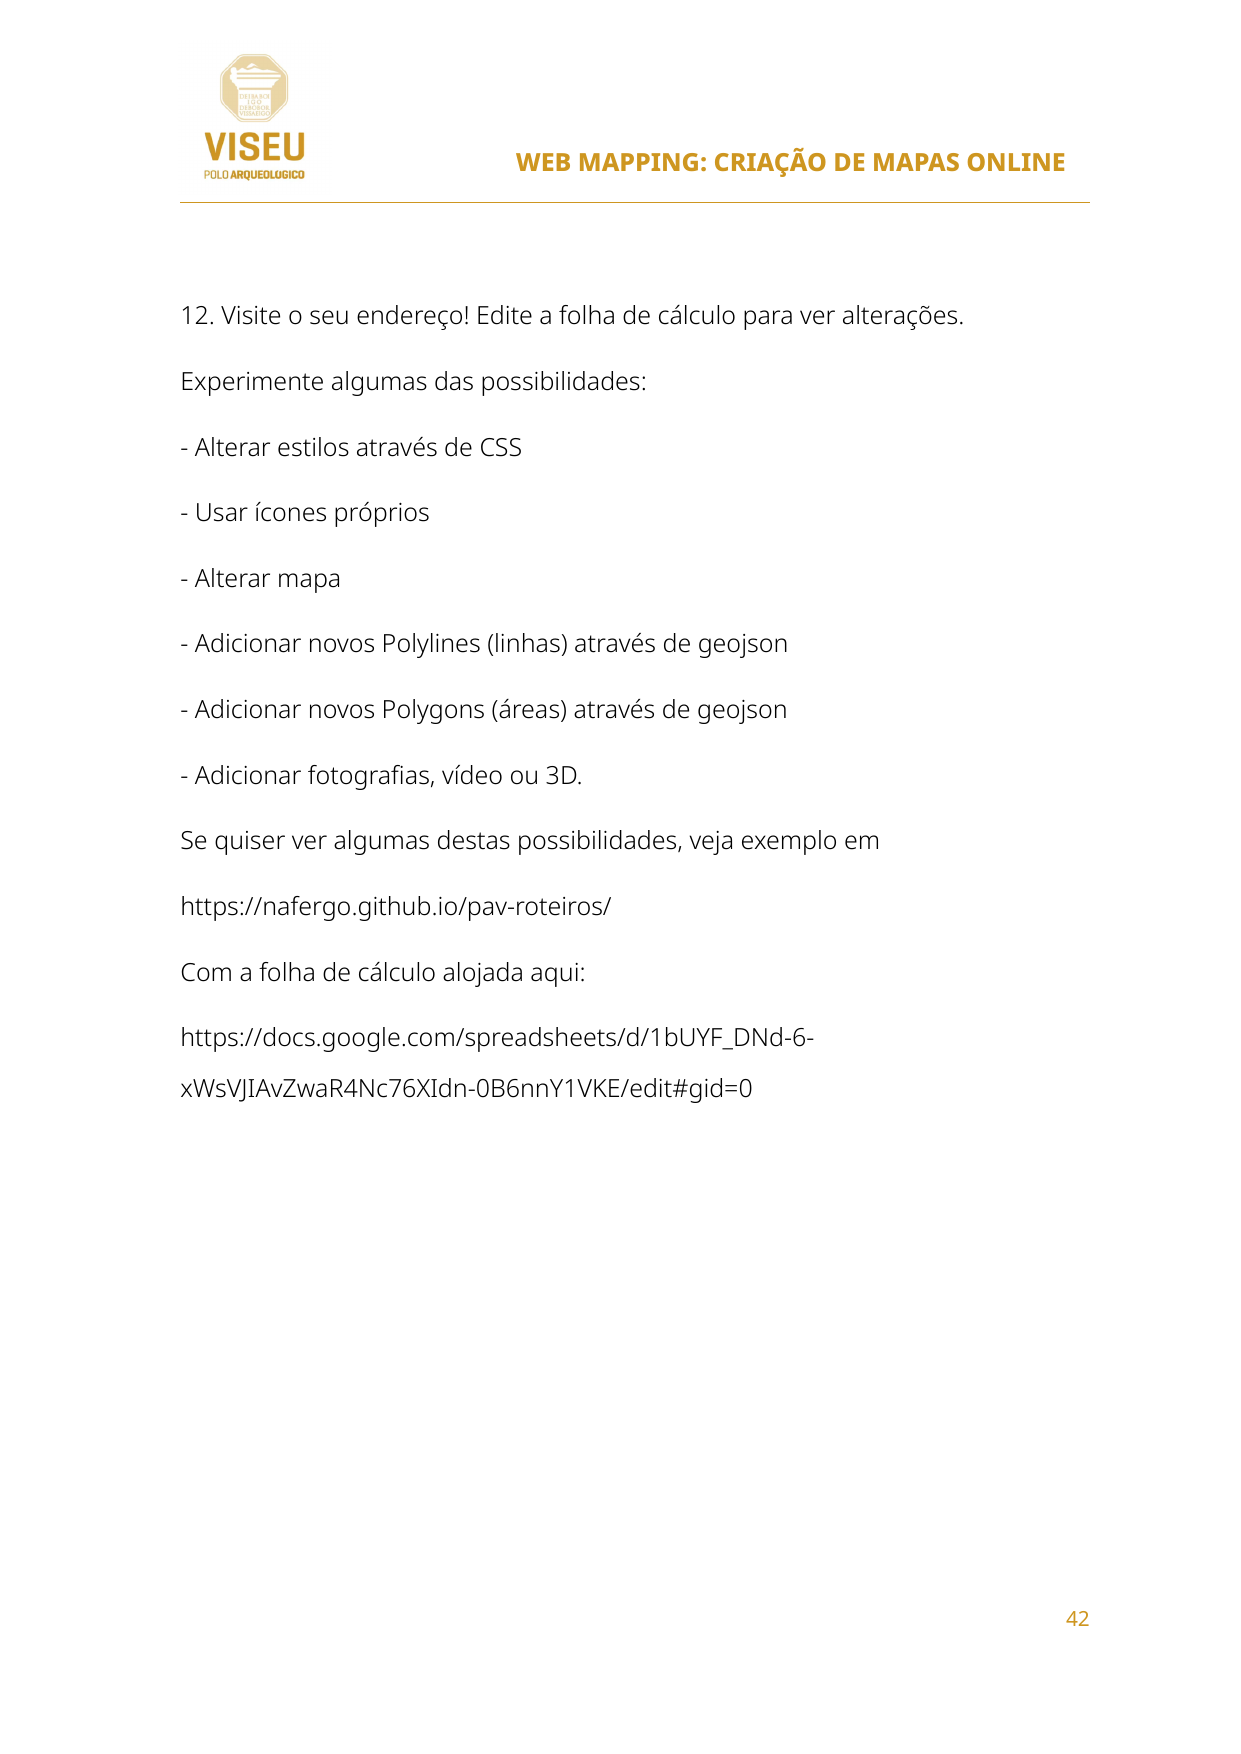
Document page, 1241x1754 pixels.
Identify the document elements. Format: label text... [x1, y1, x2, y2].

text - Alterar estilos através de CSS [180, 429, 1090, 463]
text - Alterar mapa [180, 561, 1090, 594]
text - Usar ícones próprios [180, 495, 1090, 529]
text 12. Visite o seu endereço! Edite a folha de cálculo para ver alterações. [180, 298, 1090, 332]
text https://nafergo.github.io/pav-roteiros/ [180, 889, 1090, 923]
text Com a folha de cálculo alojada aqui: [180, 954, 1090, 988]
text Experimente algumas das possibilidades: [180, 364, 1090, 398]
text https://docs.google.com/spreadsheets/d/1bUYF_DNd-6-xWsVJIAvZwaR4Nc76XIdn-0B6nnY1VKE/edit#gid=0 [180, 1020, 1090, 1105]
text - Adicionar fotografias, vídeo ou 3D. [180, 757, 1090, 791]
text Se quiser ver algumas destas possibilidades, veja exemplo em [180, 823, 1090, 857]
text - Adicionar novos Polylines (linhas) através de geojson [180, 626, 1090, 660]
text - Adicionar novos Polygons (áreas) através de geojson [180, 692, 1090, 726]
